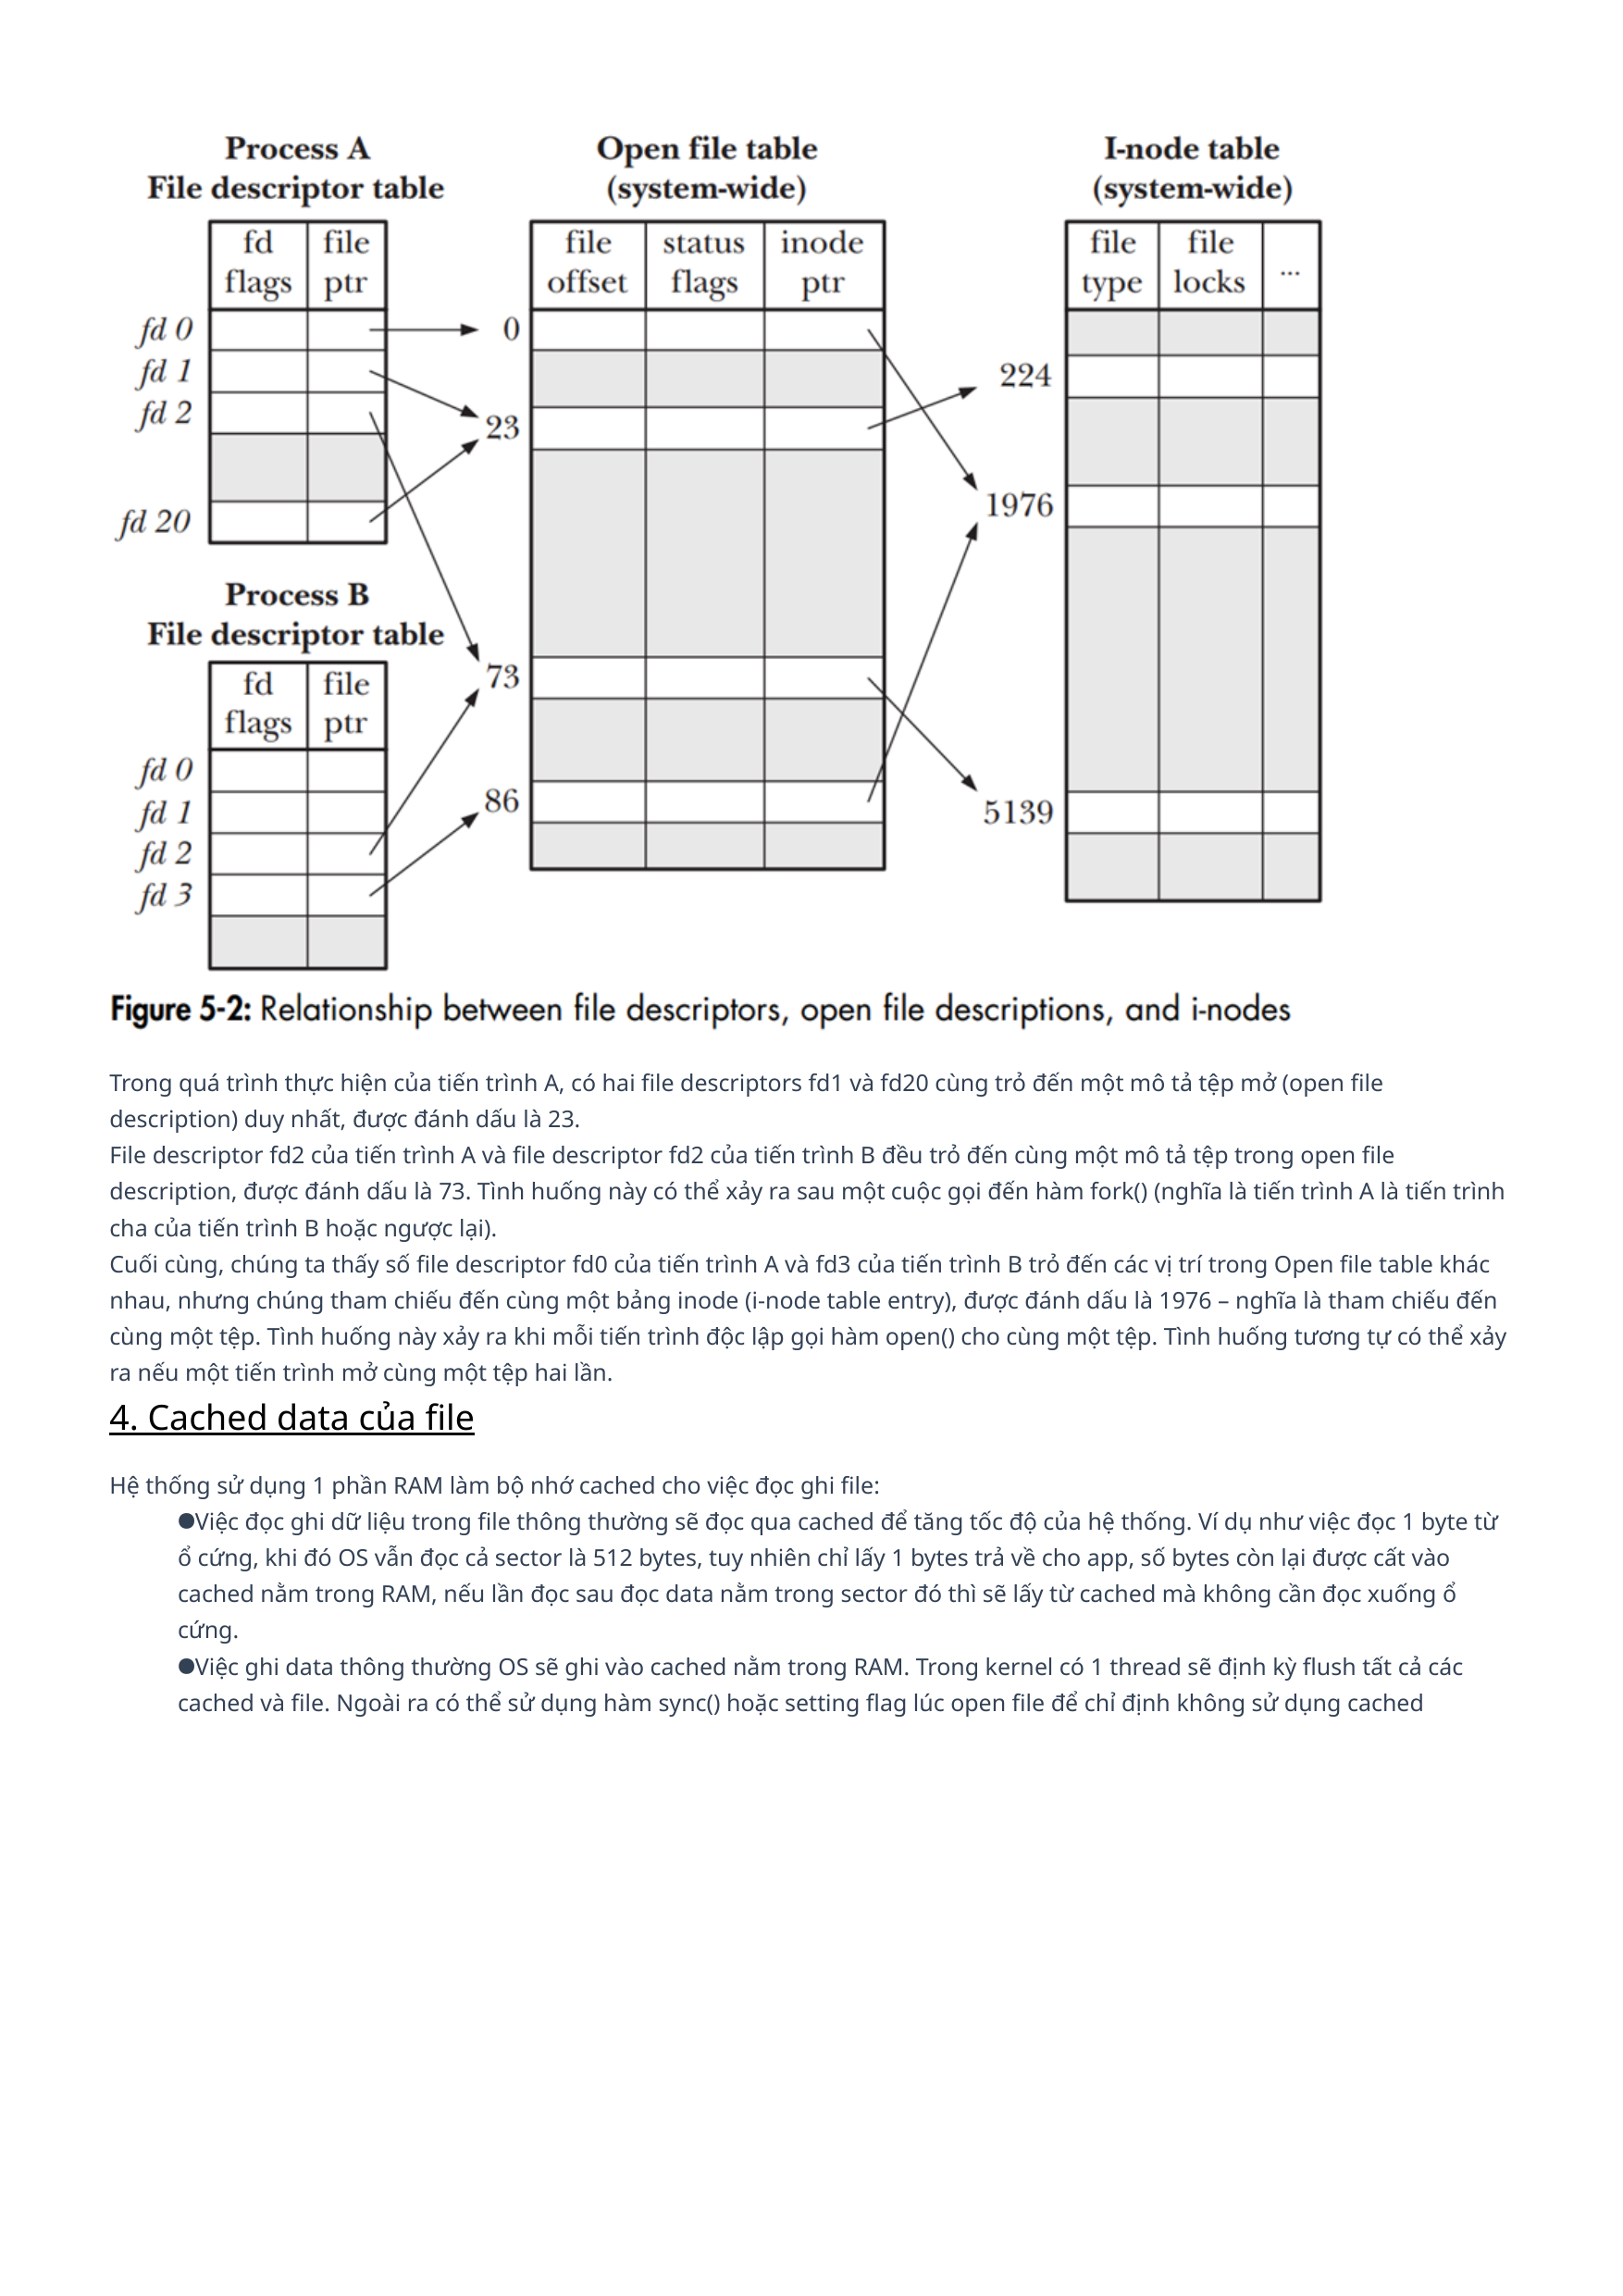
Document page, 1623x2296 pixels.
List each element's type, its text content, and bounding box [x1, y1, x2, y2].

list Việc ghi data thông thường OS sẽ ghi vào cached nằm trong RAM. Trong kernel có 1 thread sẽ định kỳ flush tất cả các cached và file. Ngoài ra có thể sử dụng hàm sync() hoặc setting flag lúc open file để chỉ định không sử dụng cached [109, 1650, 1514, 1718]
picture [109, 109, 1332, 1049]
text Trong quá trình thực hiện của tiến trình A, có hai file descriptors fd1 và fd20 cùng trỏ đến một mô tả tệp mở (open file description) duy nhất, được đánh dấu là 23. [109, 1067, 1514, 1135]
text Hệ thống sử dụng 1 phần RAM làm bộ nhớ cached cho việc đọc ghi file: [109, 1469, 1514, 1500]
text File descriptor fd2 của tiến trình A và file descriptor fd2 của tiến trình B đều trỏ đến cùng một mô tả tệp trong open file description, được đánh dấu là 73. Tình huống này có thể xảy ra sau một cuộc gọi đến hàm fork() (nghĩa là tiến trình A là tiến trình cha của tiến trình B hoặc ngược lại). [109, 1139, 1514, 1243]
subtitle 4. Cached data của file [109, 1393, 1514, 1440]
list Việc đọc ghi dữ liệu trong file thông thường sẽ đọc qua cached để tăng tốc độ của hệ thống. Ví dụ như việc đọc 1 byte từ ổ cứng, khi đó OS vẫn đọc cả sector là 512 bytes, tuy nhiên chỉ lấy 1 bytes trả về cho app, số bytes còn lại được cất vào cached nằm trong RAM, nếu lần đọc sau đọc data nằm trong sector đó thì sẽ lấy từ cached mà không cần đọc xuống ổ cứng. [109, 1506, 1514, 1645]
text Cuối cùng, chúng ta thấy số file descriptor fd0 của tiến trình A và fd3 của tiến trình B trỏ đến các vị trí trong Open file table khác nhau, nhưng chúng tham chiếu đến cùng một bảng inode (i-node table entry), được đánh dấu là 1976 – nghĩa là tham chiếu đến cùng một tệp. Tình huống này xảy ra khi mỗi tiến trình độc lập gọi hàm open() cho cùng một tệp. Tình huống tương tự có thể xảy ra nếu một tiến trình mở cùng một tệp hai lần. [109, 1247, 1514, 1388]
